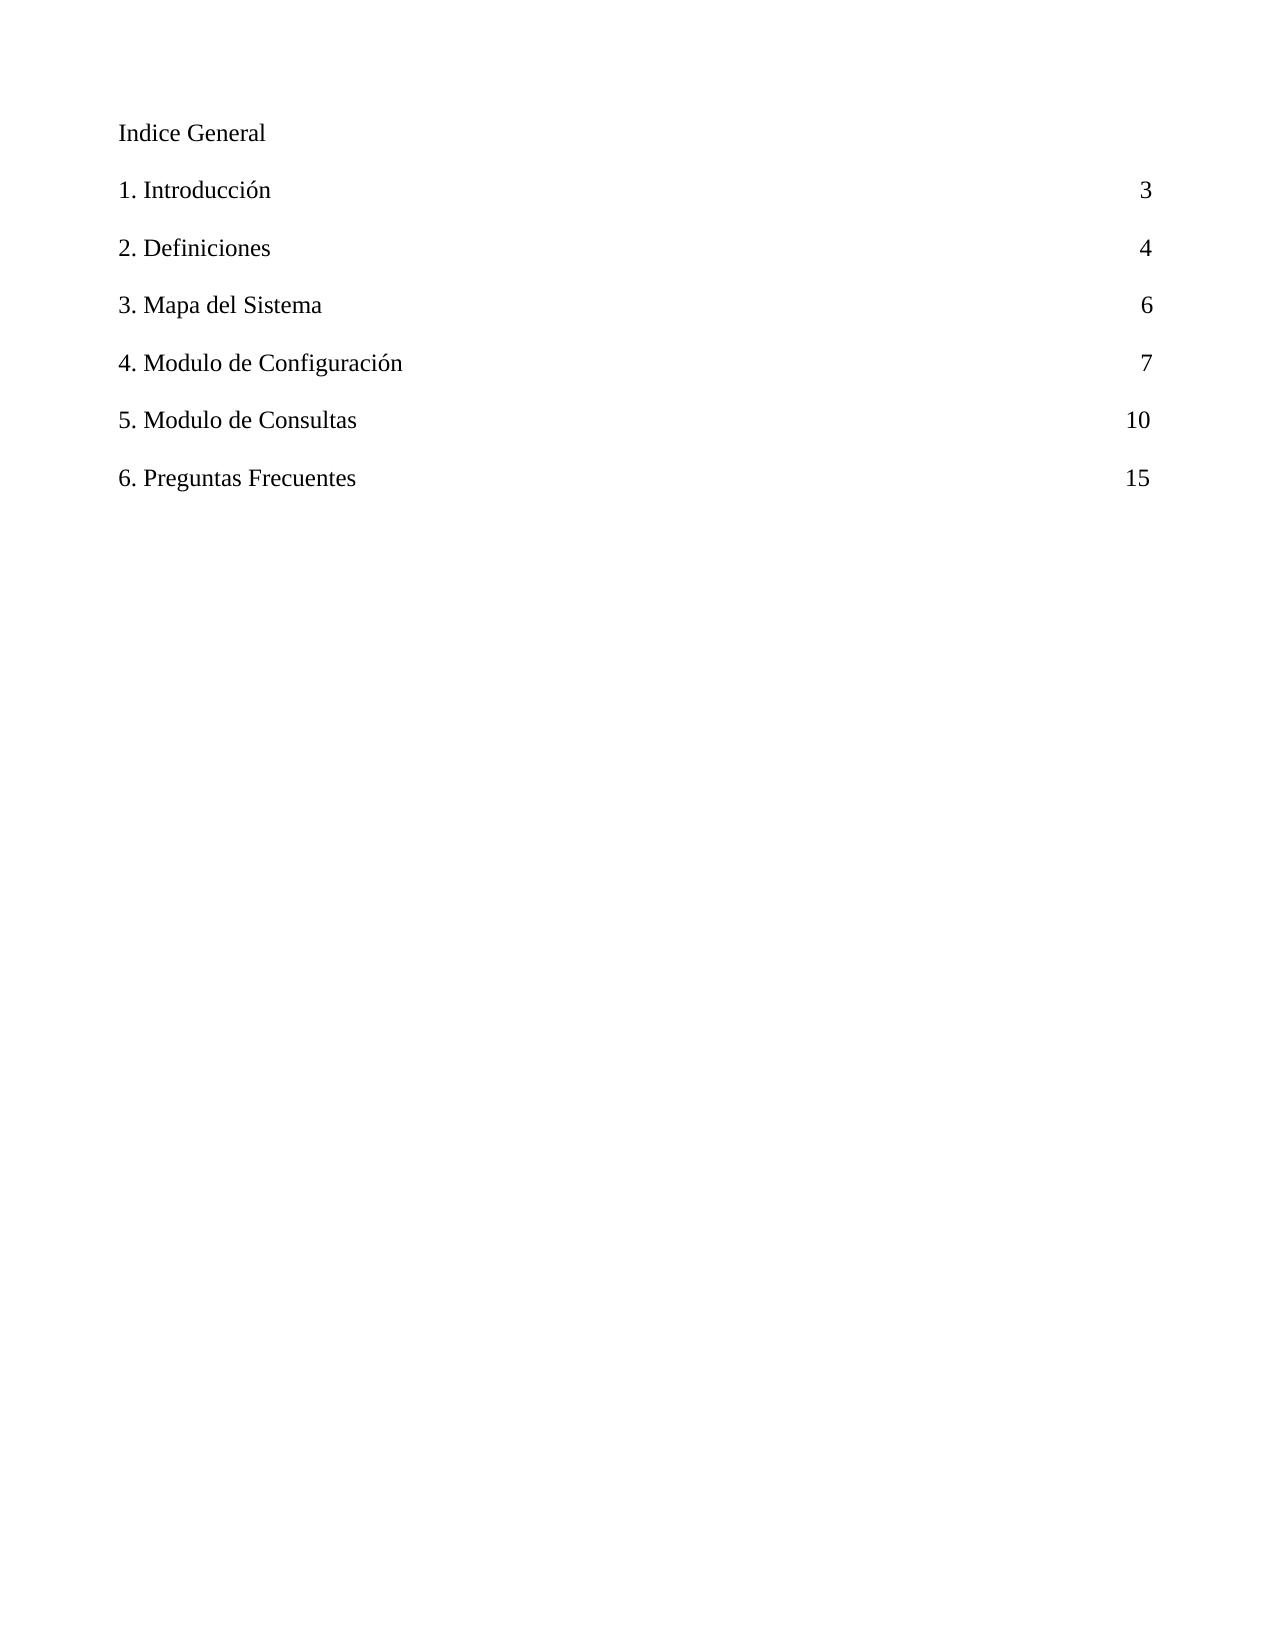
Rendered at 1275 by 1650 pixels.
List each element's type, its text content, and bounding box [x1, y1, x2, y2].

text Indice General [118, 118, 1157, 147]
text 5. Modulo de Consultas 10 [118, 406, 1157, 434]
text 3. Mapa del Sistema 6 [118, 291, 1157, 319]
text 4. Modulo de Configuración 7 [118, 348, 1157, 377]
text 2. Definiciones 4 [118, 233, 1157, 262]
text 6. Preguntas Frecuentes 15 [118, 463, 1157, 492]
text 1. Introducción 3 [118, 176, 1157, 204]
